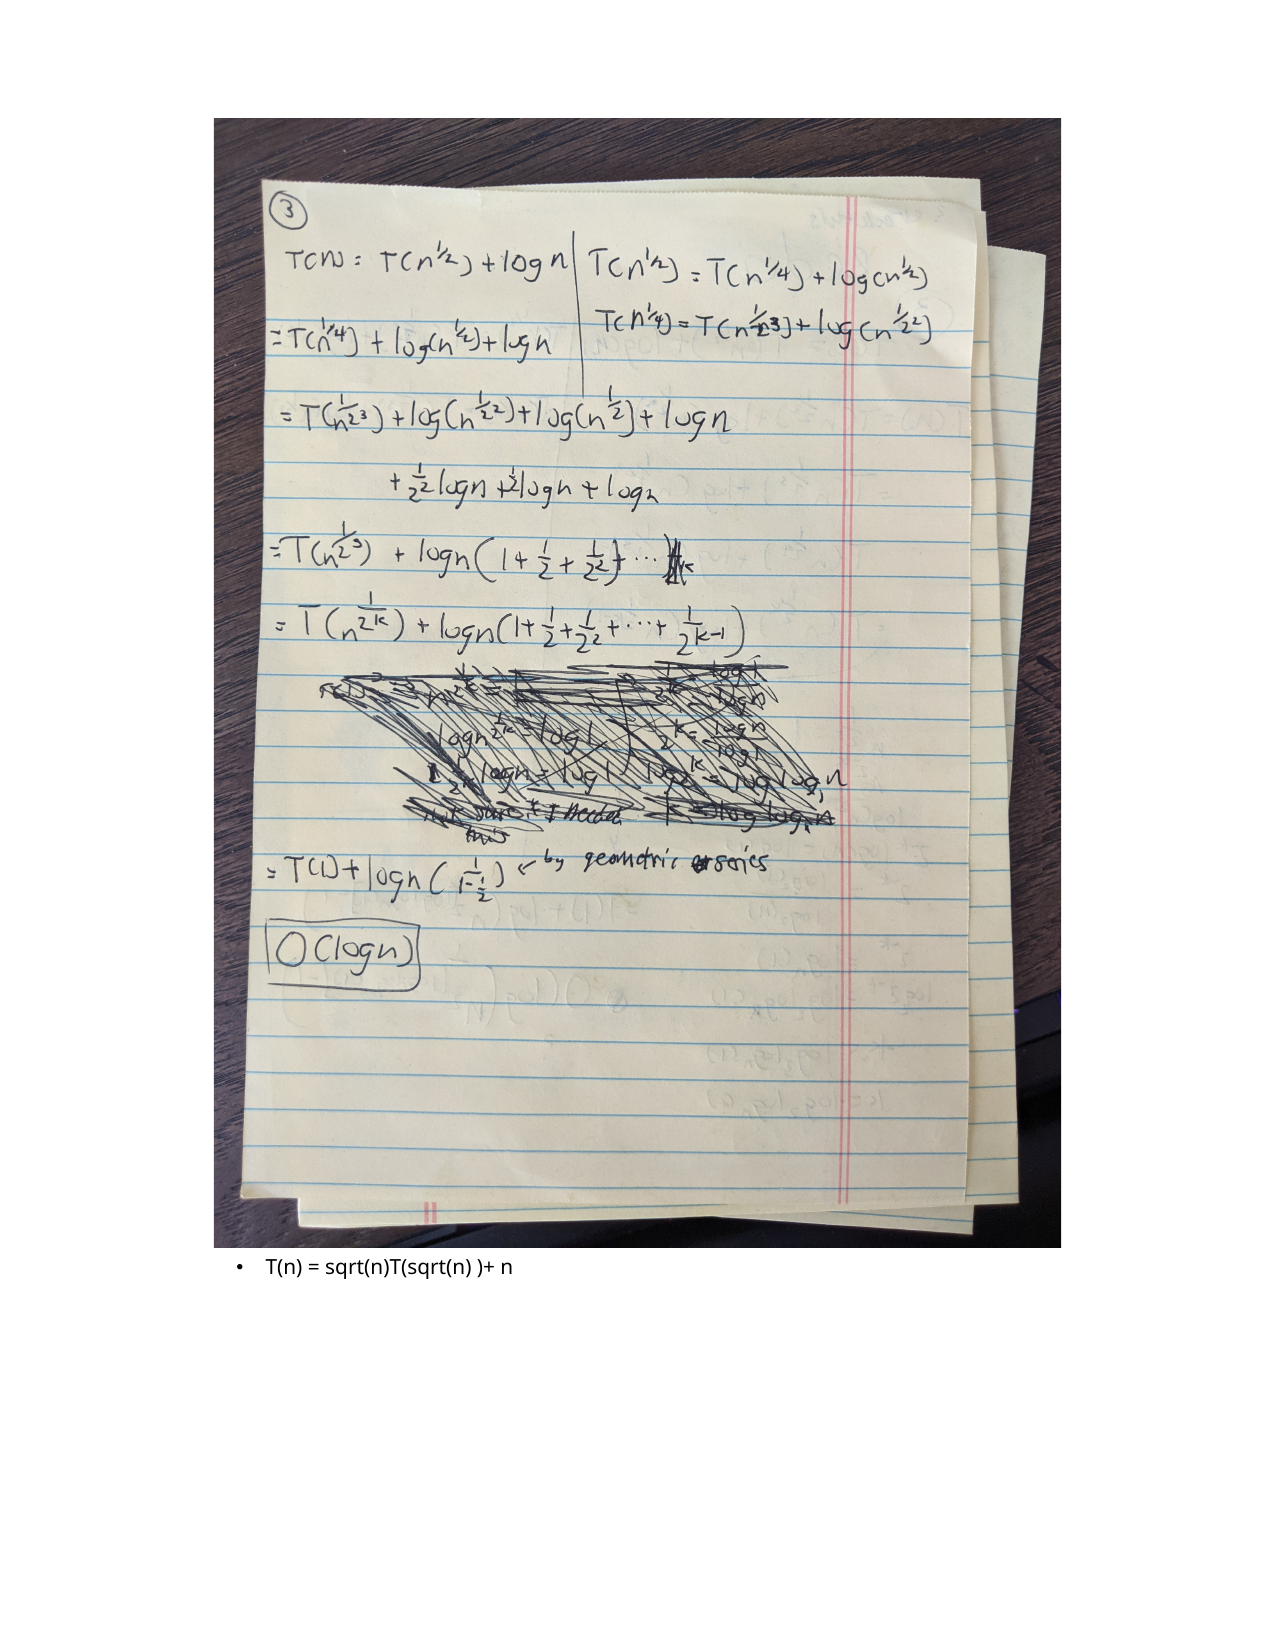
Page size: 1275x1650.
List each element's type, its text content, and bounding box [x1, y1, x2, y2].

picture [213, 118, 1062, 1248]
list T(n) = sqrt(n)T(sqrt(n) )+ n [236, 392, 1157, 1280]
